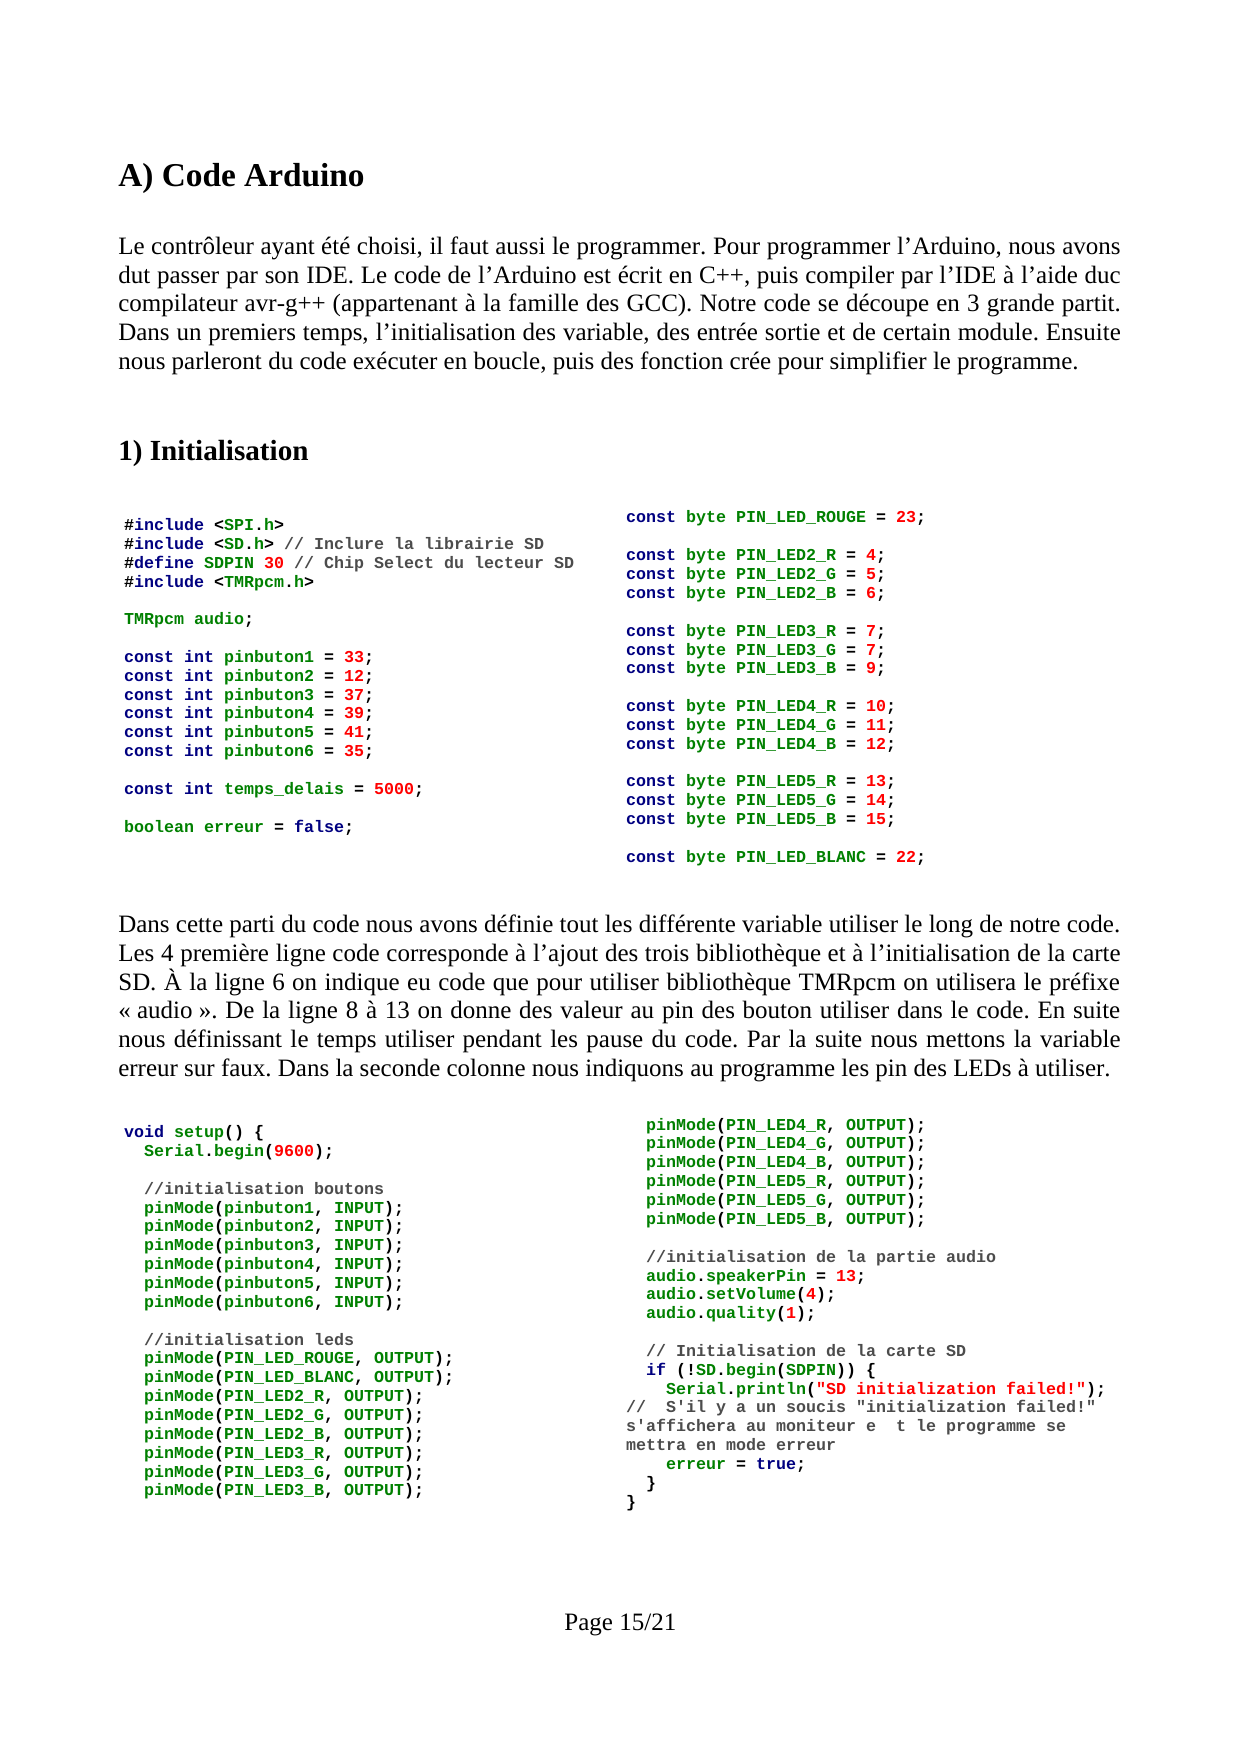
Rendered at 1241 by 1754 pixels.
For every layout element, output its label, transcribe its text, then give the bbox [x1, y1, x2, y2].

table_header pinMode(PIN_LED4_R, OUTPUT); pinMode(PIN_LED4_G, OUTPUT); pinMode(PIN_LED4_B, OUTPUT); pinMode(PIN_LED5_R, OUTPUT); pinMode(PIN_LED5_G, OUTPUT); pinMode(PIN_LED5_B, OUTPUT); //initialisation de la partie audio audio.speakerPin = 13; audio.setVolume(4); audio.quality(1); // Initialisation de la carte SD if (!SD.begin(SDPIN)) { Serial.println("SD initialization failed!"); // S'il y a un soucis "initialization failed!" s'affichera au moniteur e t le programme se mettra en mode erreur erreur = true; } } [620, 1111, 1122, 1525]
subtitle 1) Initialisation [118, 433, 1122, 466]
table_header void setup() { Serial.begin(9600); //initialisation boutons pinMode(pinbuton1, INPUT); pinMode(pinbuton2, INPUT); pinMode(pinbuton3, INPUT); pinMode(pinbuton4, INPUT); pinMode(pinbuton5, INPUT); pinMode(pinbuton6, INPUT); //initialisation leds pinMode(PIN_LED_ROUGE, OUTPUT); pinMode(PIN_LED_BLANC, OUTPUT); pinMode(PIN_LED2_R, OUTPUT); pinMode(PIN_LED2_G, OUTPUT); pinMode(PIN_LED2_B, OUTPUT); pinMode(PIN_LED3_R, OUTPUT); pinMode(PIN_LED3_G, OUTPUT); pinMode(PIN_LED3_B, OUTPUT); [118, 1111, 620, 1525]
text Dans cette parti du code nous avons définie tout les différente variable utiliser le long de notre code. Les 4 première ligne code corresponde à l’ajout des trois bibliothèque et à l’initialisation de la carte SD. À la ligne 6 on indique eu code que pour utiliser bibliothèque TMRpcm on utilisera le préfixe « audio ». De la ligne 8 à 13 on donne des valeur au pin des bouton utiliser dans le code. En suite nous définissant le temps utiliser pendant les pause du code. Par la suite nous mettons la variable erreur sur faux. Dans la seconde colonne nous indiquons au programme les pin des LEDs à utiliser. [118, 909, 1122, 1082]
subtitle A) Code Arduino [118, 156, 1122, 194]
text Le contrôleur ayant été choisi, il faut aussi le programmer. Pour programmer l’Arduino, nous avons dut passer par son IDE. Le code de l’Arduino est écrit en C++, puis compiler par l’IDE à l’aide duc compilateur avr-g++ (appartenant à la famille des GCC). Notre code se découpe en 3 grande partit. Dans un premiers temps, l’initialisation des variable, des entrée sortie et de certain module. Ensuite nous parleront du code exécuter en boucle, puis des fonction crée pour simplifier le programme. [118, 231, 1122, 375]
table_header #include <SPI.h> #include <SD.h> // Inclure la librairie SD #define SDPIN 30 // Chip Select du lecteur SD #include <TMRpcm.h> TMRpcm audio; const int pinbuton1 = 33; const int pinbuton2 = 12; const int pinbuton3 = 37; const int pinbuton4 = 39; const int pinbuton5 = 41; const int pinbuton6 = 35; const int temps_delais = 5000; boolean erreur = false; [118, 503, 620, 881]
table_header const byte PIN_LED_ROUGE = 23; const byte PIN_LED2_R = 4; const byte PIN_LED2_G = 5; const byte PIN_LED2_B = 6; const byte PIN_LED3_R = 7; const byte PIN_LED3_G = 7; const byte PIN_LED3_B = 9; const byte PIN_LED4_R = 10; const byte PIN_LED4_G = 11; const byte PIN_LED4_B = 12; const byte PIN_LED5_R = 13; const byte PIN_LED5_G = 14; const byte PIN_LED5_B = 15; const byte PIN_LED_BLANC = 22; [620, 503, 1122, 881]
